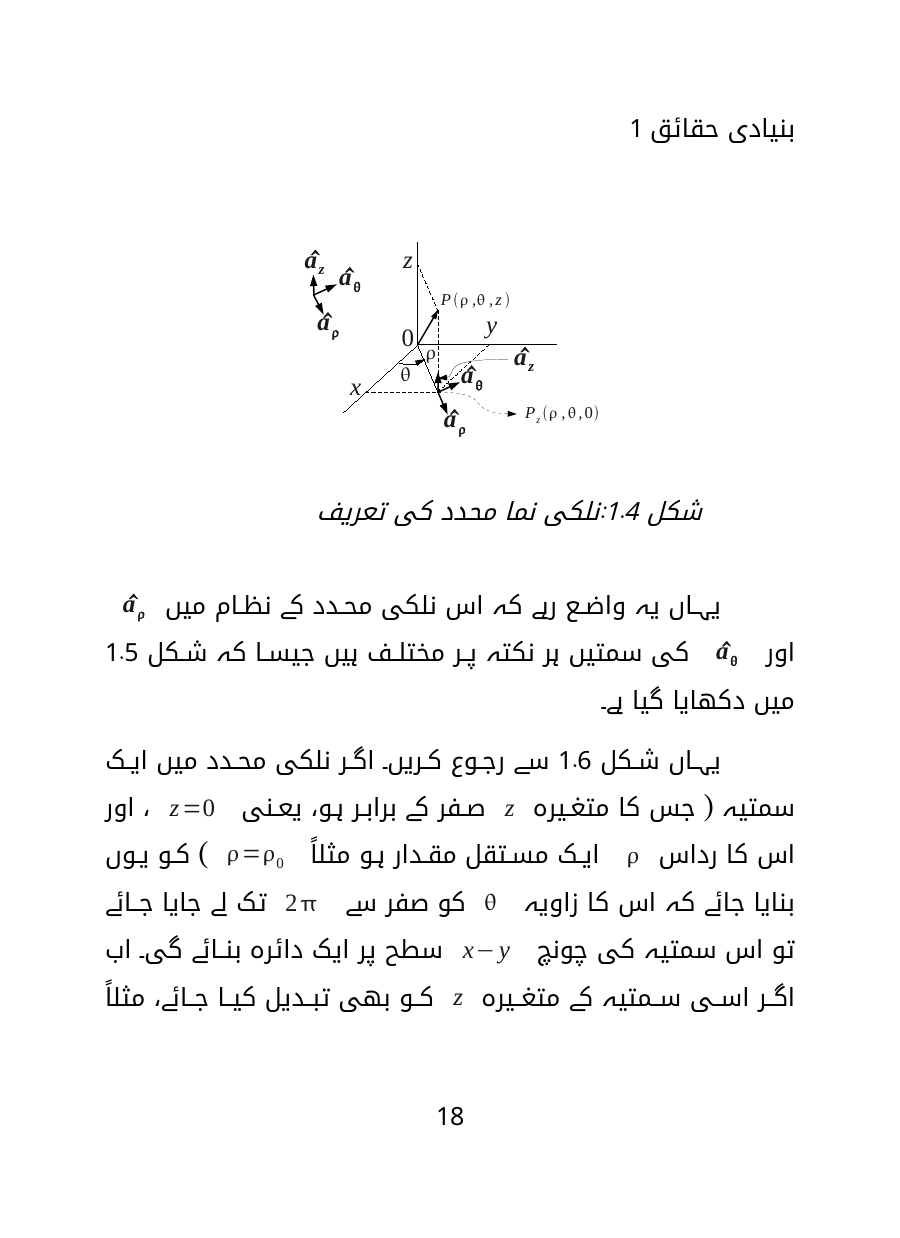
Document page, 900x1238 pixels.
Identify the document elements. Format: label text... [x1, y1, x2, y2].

text یہاں یہ واضع رہے کہ اس نلکی محدد کے نظام میں اور کی سمتیں ہر نکتہ پر مختلف ہیں جیسا کہ شکل 1.5 میں دکھایا گیا ہے۔ [105, 582, 795, 724]
text شکل 1.4:نلکی نما محدد کی تعریف [198, 195, 702, 536]
text یہاں شکل 1.6 سے رجوع کریں۔ اگر نلکی محدد میں ایک سمتیہ ( جس کا متغیرہصفر کے برابر ہو، یعنی ، اور اس کا رداس ایک مستقل مقدار ہو مثلاً ) کو یوں بنایا جائے کہ اس کا زاویہ کو صفر سے تک لے جایا جائے تو اس سمتیہ کی چونچ سطح پر ایک دائرہ بنائے گی۔ اب اگر اسی سمتیہ کے متغیرہکو بھی تبدیل کیا جائے، مثلاً کو صفر اور تین کے درمیان اس طرح تبدیل کیا جائے کہ ہرپرکو صفر سے تین تک لے جایا جائے تو یہ سمتیہ ایک نلکی بنائے گی۔ اسی وجہ سے اس نظام کو نلکی محدد کہتے ہیں۔ اب اگر ہم سمتیہ کے تینوں متغیرہ تبدیل کریں تو ہمیں نلکی کا حجم ملتا ہے۔ اگلے تین مساوات ان باتوں کو ظاہر کرتے ہیں۔ [105, 737, 795, 1021]
